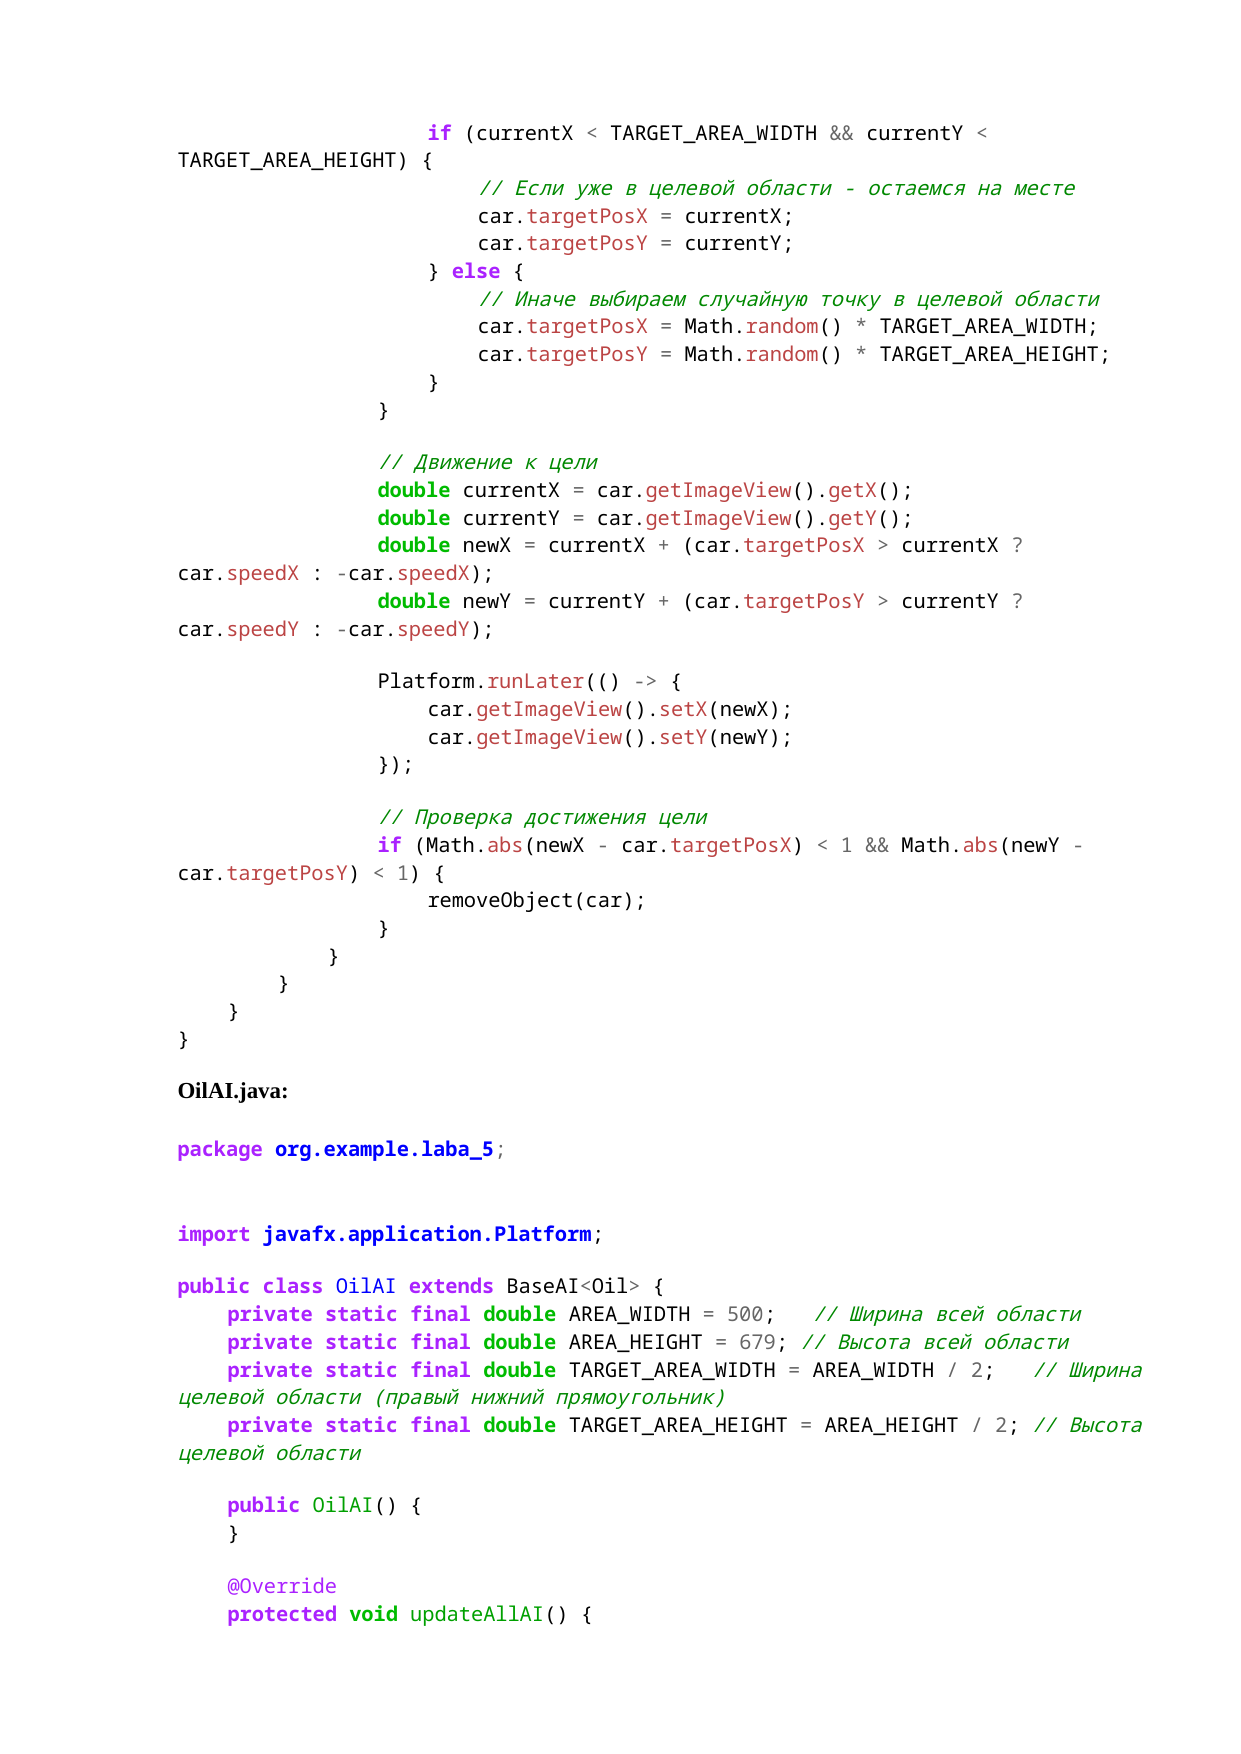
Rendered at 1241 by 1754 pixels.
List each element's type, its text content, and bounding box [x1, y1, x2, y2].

text // Иначе выбираем случайную точку в целевой области [177, 284, 1152, 312]
text car.targetPosY = currentY; [177, 229, 1152, 257]
text Platform.runLater(() -> { [177, 667, 1152, 694]
text } [177, 941, 1152, 969]
text } [177, 997, 1152, 1024]
text @Override [177, 1571, 1152, 1599]
text car.getImageView().setY(newY); [177, 722, 1152, 750]
text }); [177, 750, 1152, 778]
text protected void updateAllAI() { [177, 1599, 1152, 1627]
text } [177, 969, 1152, 997]
text double currentX = car.getImageView().getX(); [177, 476, 1152, 503]
text car.getImageView().setX(newX); [177, 694, 1152, 722]
text double newY = currentY + (car.targetPosY > currentY ? car.speedY : -car.speedY); [177, 586, 1152, 642]
text removeObject(car); [177, 886, 1152, 913]
text OilAI.java: [177, 1077, 1152, 1103]
text } else { [177, 257, 1152, 284]
text car.targetPosX = Math.random() * TARGET_AREA_WIDTH; [177, 312, 1152, 340]
text } [177, 395, 1152, 423]
text public class OilAI extends BaseAI<Oil> { [177, 1272, 1152, 1300]
text } [177, 913, 1152, 941]
text if (Math.abs(newX - car.targetPosX) < 1 && Math.abs(newY - car.targetPosY) < 1) { [177, 830, 1152, 886]
text private static final double AREA_HEIGHT = 679; // Высота всей области [177, 1327, 1152, 1355]
text import javafx.application.Platform; [177, 1219, 1152, 1247]
text car.targetPosX = currentX; [177, 201, 1152, 229]
text package org.example.laba_5; [177, 1135, 1152, 1163]
text // Если уже в целевой области - остаемся на месте [177, 173, 1152, 201]
text public OilAI() { [177, 1491, 1152, 1519]
text private static final double AREA_WIDTH = 500; // Ширина всей области [177, 1300, 1152, 1327]
text car.targetPosY = Math.random() * TARGET_AREA_HEIGHT; [177, 340, 1152, 367]
text // Движение к цели [177, 448, 1152, 476]
text double newX = currentX + (car.targetPosX > currentX ? car.speedX : -car.speedX); [177, 531, 1152, 586]
text // Проверка достижения цели [177, 803, 1152, 830]
text } [177, 1519, 1152, 1546]
text } [177, 1024, 1152, 1052]
text private static final double TARGET_AREA_WIDTH = AREA_WIDTH / 2; // Ширина целевой области (правый нижний прямоугольник) [177, 1355, 1152, 1411]
text double currentY = car.getImageView().getY(); [177, 503, 1152, 531]
text } [177, 367, 1152, 395]
text if (currentX < TARGET_AREA_WIDTH && currentY < TARGET_AREA_HEIGHT) { [177, 118, 1152, 173]
text private static final double TARGET_AREA_HEIGHT = AREA_HEIGHT / 2; // Высота целевой области [177, 1411, 1152, 1466]
